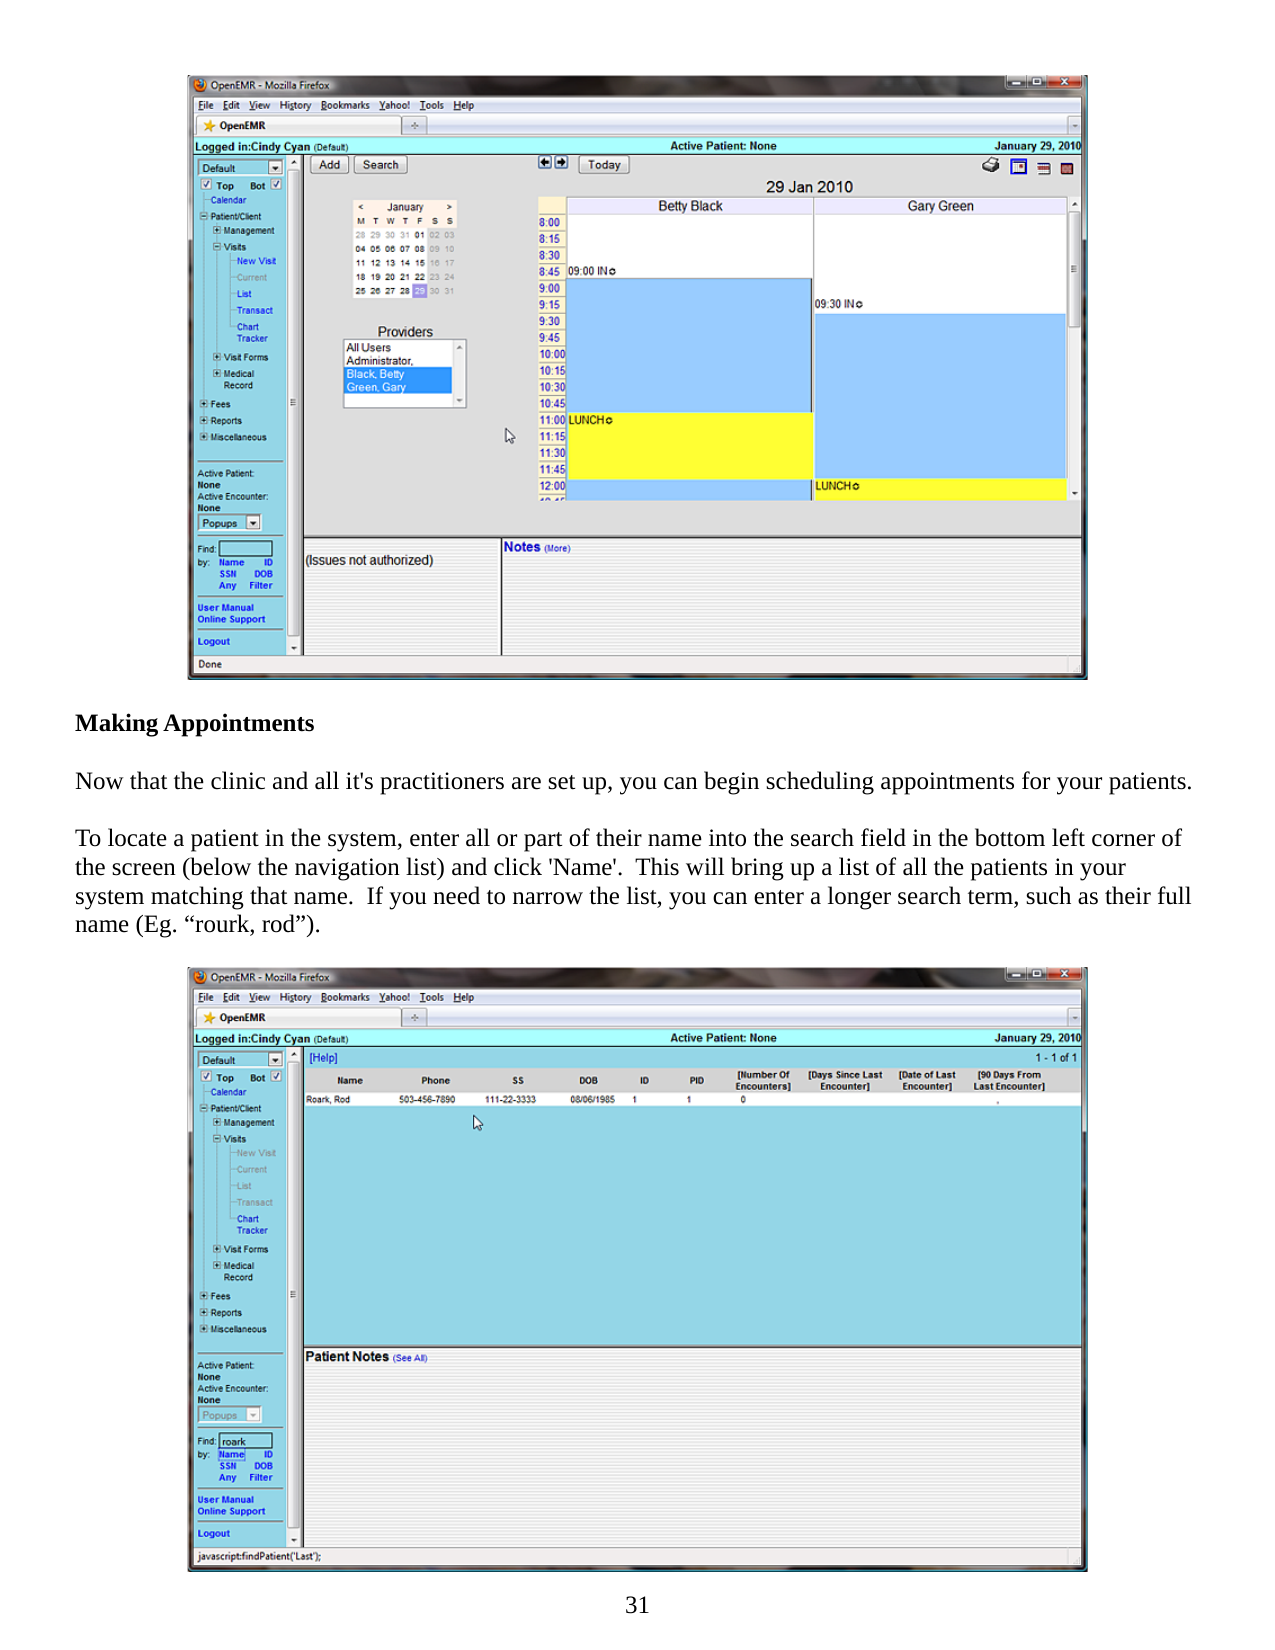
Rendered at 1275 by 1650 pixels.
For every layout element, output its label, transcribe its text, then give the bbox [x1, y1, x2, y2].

text Now that the clinic and all it's practitioners are set up, you can begin scheduling appointments for your patients. [75, 766, 1200, 794]
text Making Appointments [75, 708, 1200, 737]
picture [187, 75, 1088, 680]
picture [187, 967, 1088, 1572]
text To locate a patient in the system, enter all or part of their name into the search field in the bottom left corner of the screen (below the navigation list) and click 'Name'. This will bring up a list of all the patients in your system matching that name. If you need to narrow the list, you can enter a longer search term, such as their full name (Eg. “rourk, rod”). [75, 823, 1200, 938]
